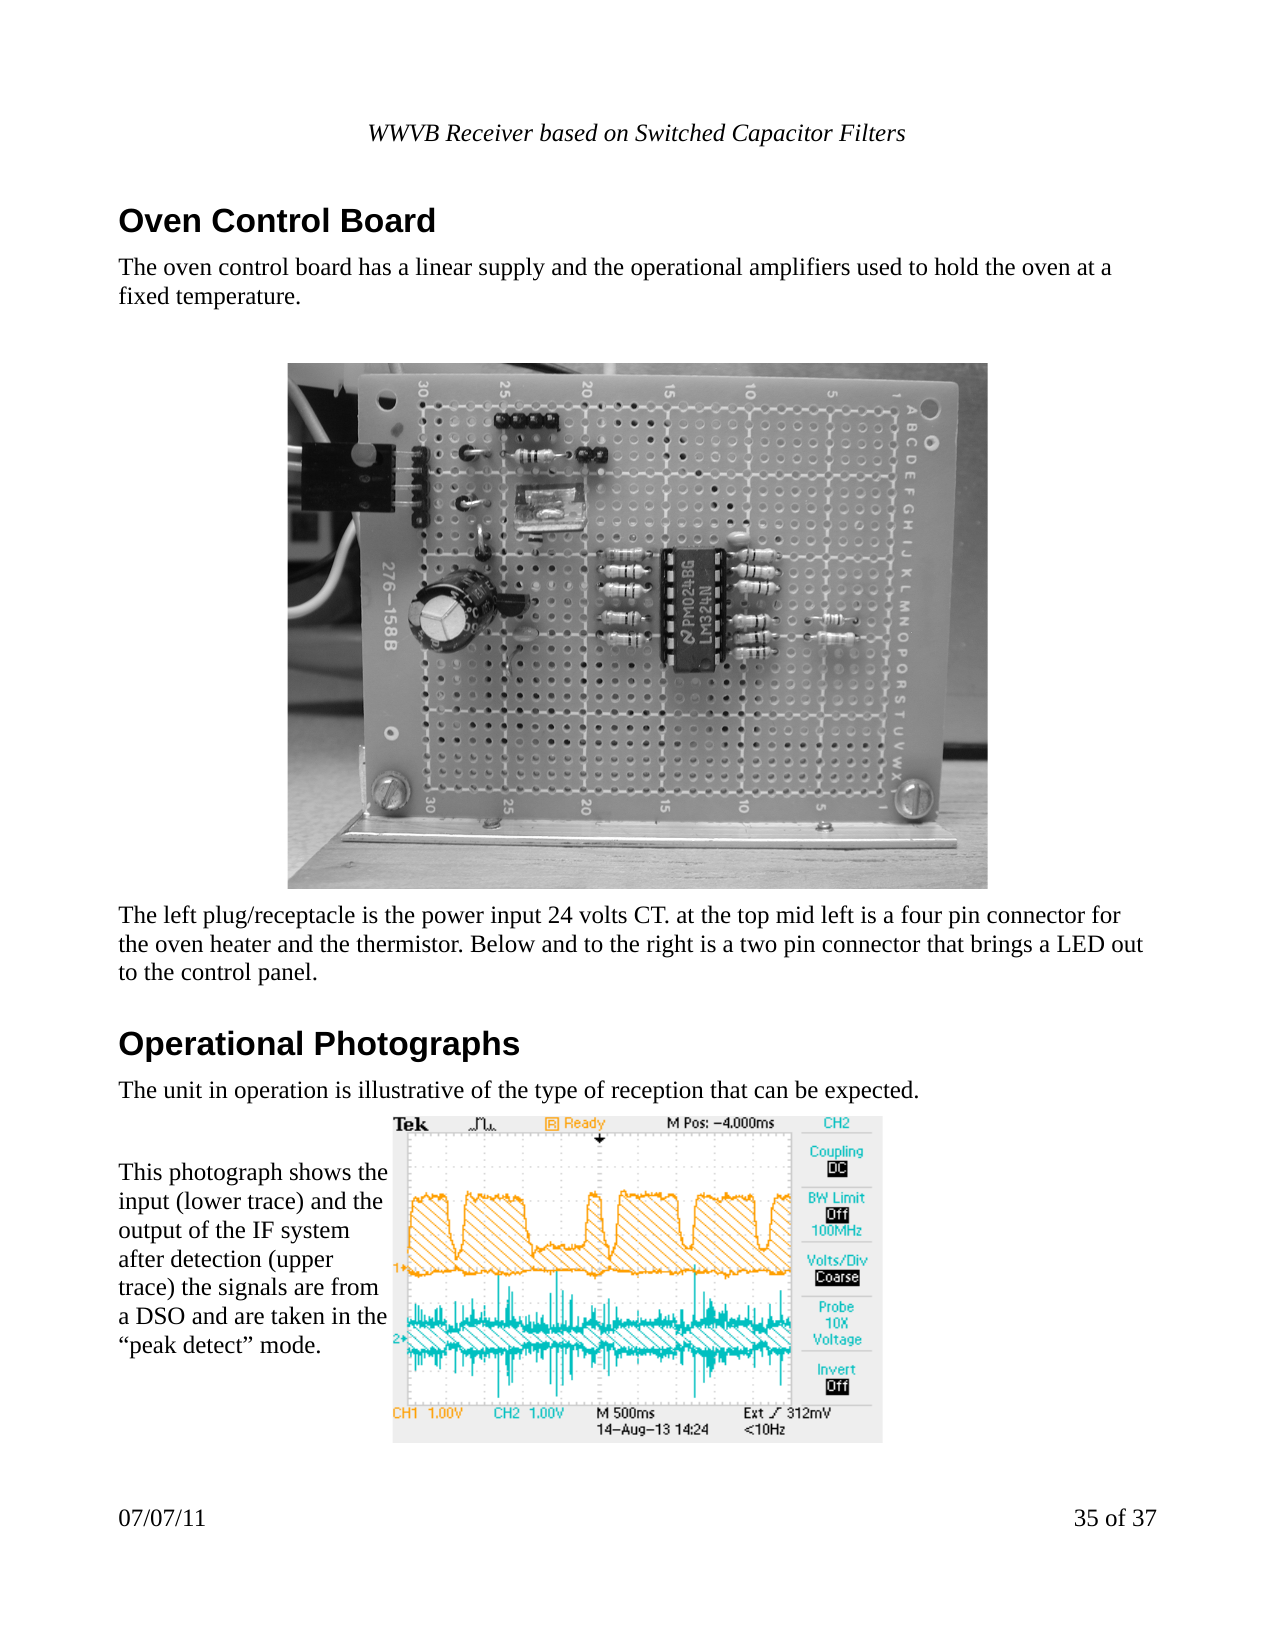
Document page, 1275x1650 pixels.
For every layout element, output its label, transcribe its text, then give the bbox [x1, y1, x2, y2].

picture [287, 363, 988, 889]
text The left plug/receptacle is the power input 24 volts CT. at the top mid left is a four pin connector for the oven heater and the thermistor. Below and to the right is a two pin connector that brings a LED out to the control panel. [118, 900, 1157, 986]
picture [392, 1116, 883, 1443]
text The oven control board has a linear supply and the operational amplifiers used to hold the oven at a fixed temperature. [118, 252, 1157, 310]
subtitle Operational Photographs [118, 1024, 1157, 1062]
subtitle Oven Control Board [118, 201, 1157, 240]
text This photograph shows the input (lower trace) and the output of the IF system after detection (upper trace) the signals are from a DSO and are taken in the “peak detect” mode. [118, 1157, 392, 1359]
text The unit in operation is illustrative of the type of reception that can be expected. [118, 1075, 1157, 1104]
text [883, 1157, 1157, 1359]
